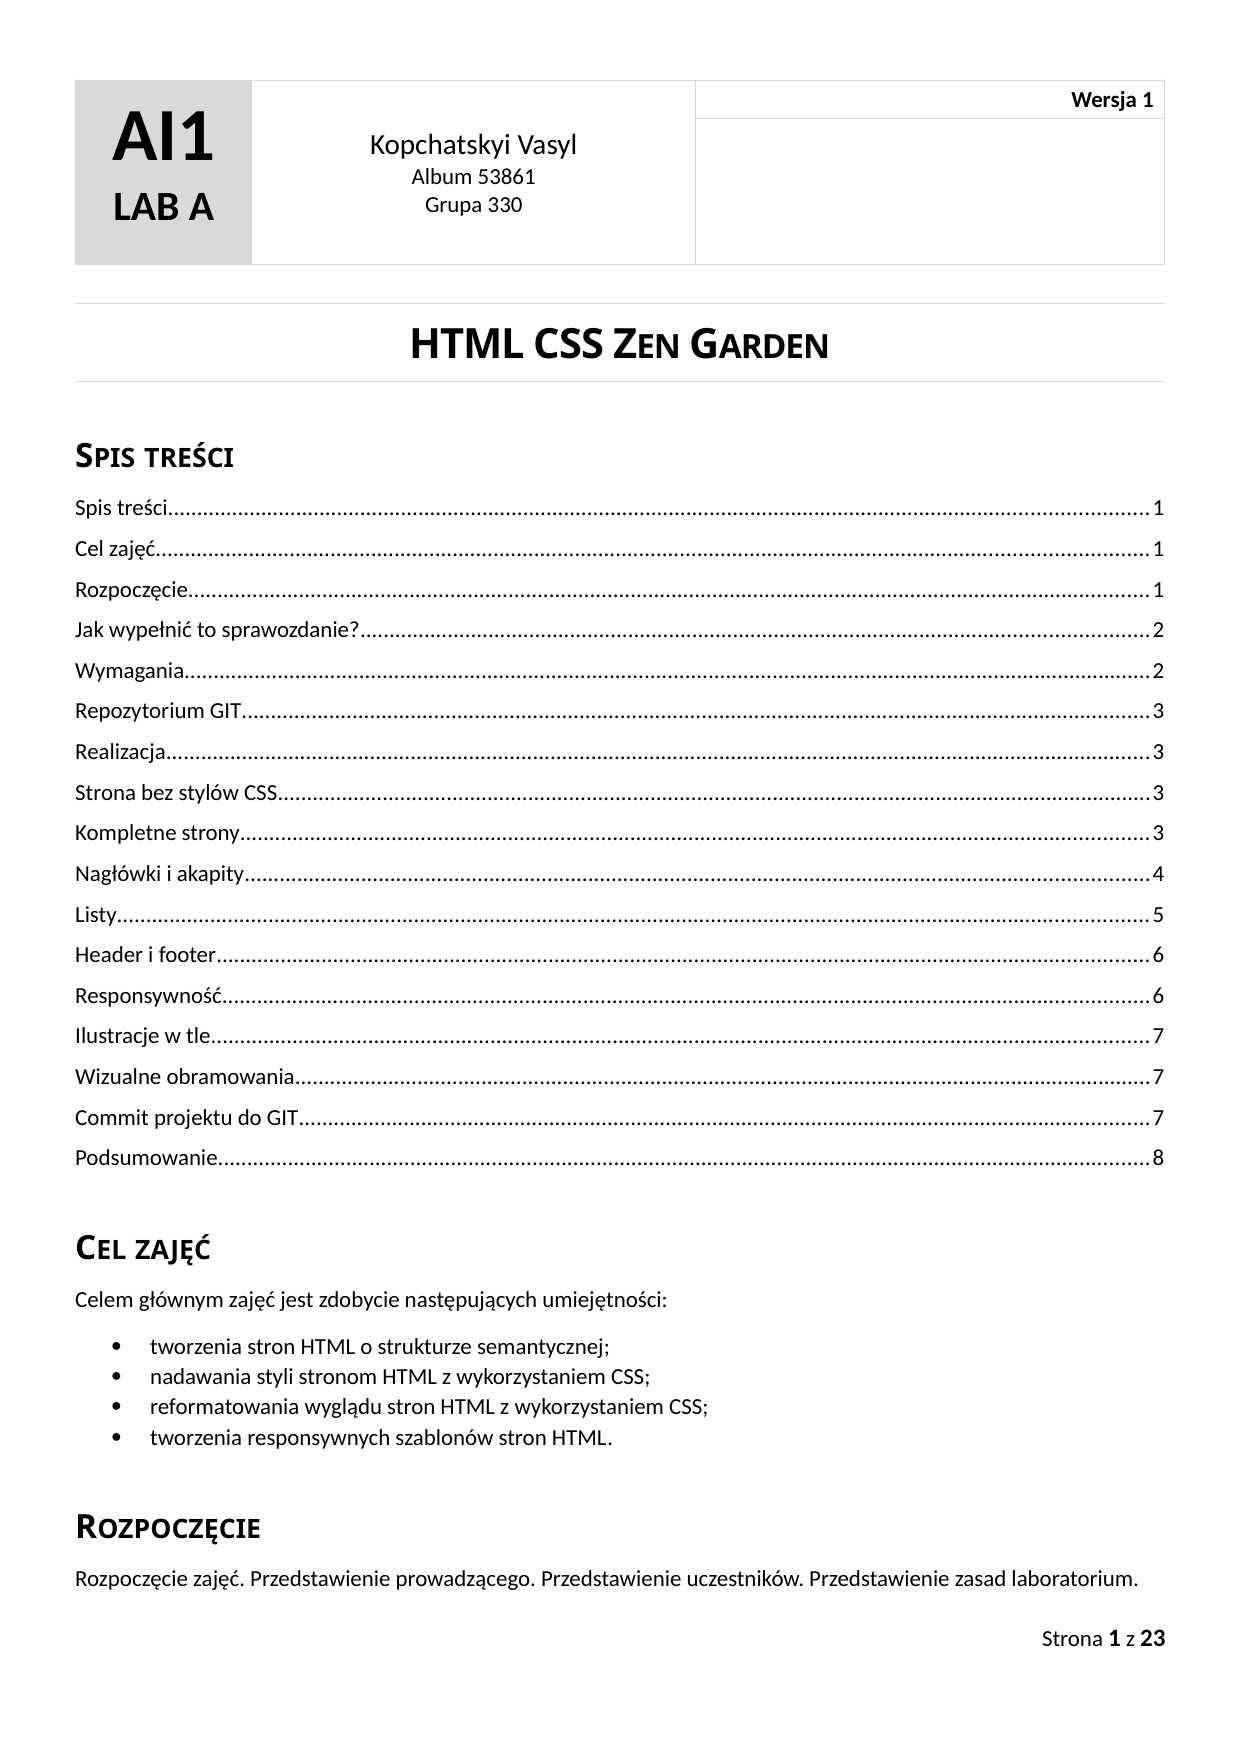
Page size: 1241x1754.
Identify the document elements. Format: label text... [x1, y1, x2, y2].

text Cel zajęć 1 [75, 534, 1165, 562]
text Ilustracje w tle 7 [75, 1022, 1165, 1050]
text Wizualne obramowania 7 [75, 1062, 1165, 1090]
subtitle Cel zajęć [75, 1224, 1165, 1269]
table_cell LAB A [76, 180, 251, 264]
list nadawania styli stronom HTML z wykorzystaniem CSS; [112, 1362, 1165, 1390]
list tworzenia stron HTML o strukturze semantycznej; [112, 1332, 1165, 1360]
subtitle Spis treści [75, 432, 1165, 477]
text Celem głównym zajęć jest zdobycie następujących umiejętności: [75, 1285, 1165, 1313]
text Commit projektu do GIT 7 [75, 1103, 1165, 1131]
title HTML CSS Zen Garden [75, 304, 1165, 381]
text Rozpoczęcie zajęć. Przedstawienie prowadzącego. Przedstawienie uczestników. Przedstawienie zasad laboratorium. [75, 1564, 1165, 1592]
text Responsywność 6 [75, 981, 1165, 1009]
table_header AI1 [76, 81, 251, 179]
text Spis treści 1 [75, 493, 1165, 522]
text Listy 5 [75, 900, 1165, 928]
text Jak wypełnić to sprawozdanie? 2 [75, 615, 1165, 643]
table_cell [696, 119, 1164, 264]
text Kompletne strony 3 [75, 818, 1165, 847]
subtitle Rozpoczęcie [75, 1503, 1165, 1548]
text Repozytorium GIT 3 [75, 697, 1165, 725]
list tworzenia responsywnych szablonów stron HTML. [112, 1423, 1165, 1451]
list reformatowania wyglądu stron HTML z wykorzystaniem CSS; [112, 1392, 1165, 1421]
text Rozpoczęcie 1 [75, 575, 1165, 603]
text Realizacja 3 [75, 737, 1165, 765]
text Header i footer 6 [75, 940, 1165, 968]
table_header Wersja 1 [696, 81, 1164, 118]
text Podsumowanie 8 [75, 1143, 1165, 1172]
text Nagłówki i akapity 4 [75, 859, 1165, 887]
text Strona bez stylów CSS 3 [75, 778, 1165, 806]
text Wymagania 2 [75, 656, 1165, 684]
table_header Kopchatskyi Vasyl Album 53861 Grupa 330 [252, 81, 695, 264]
